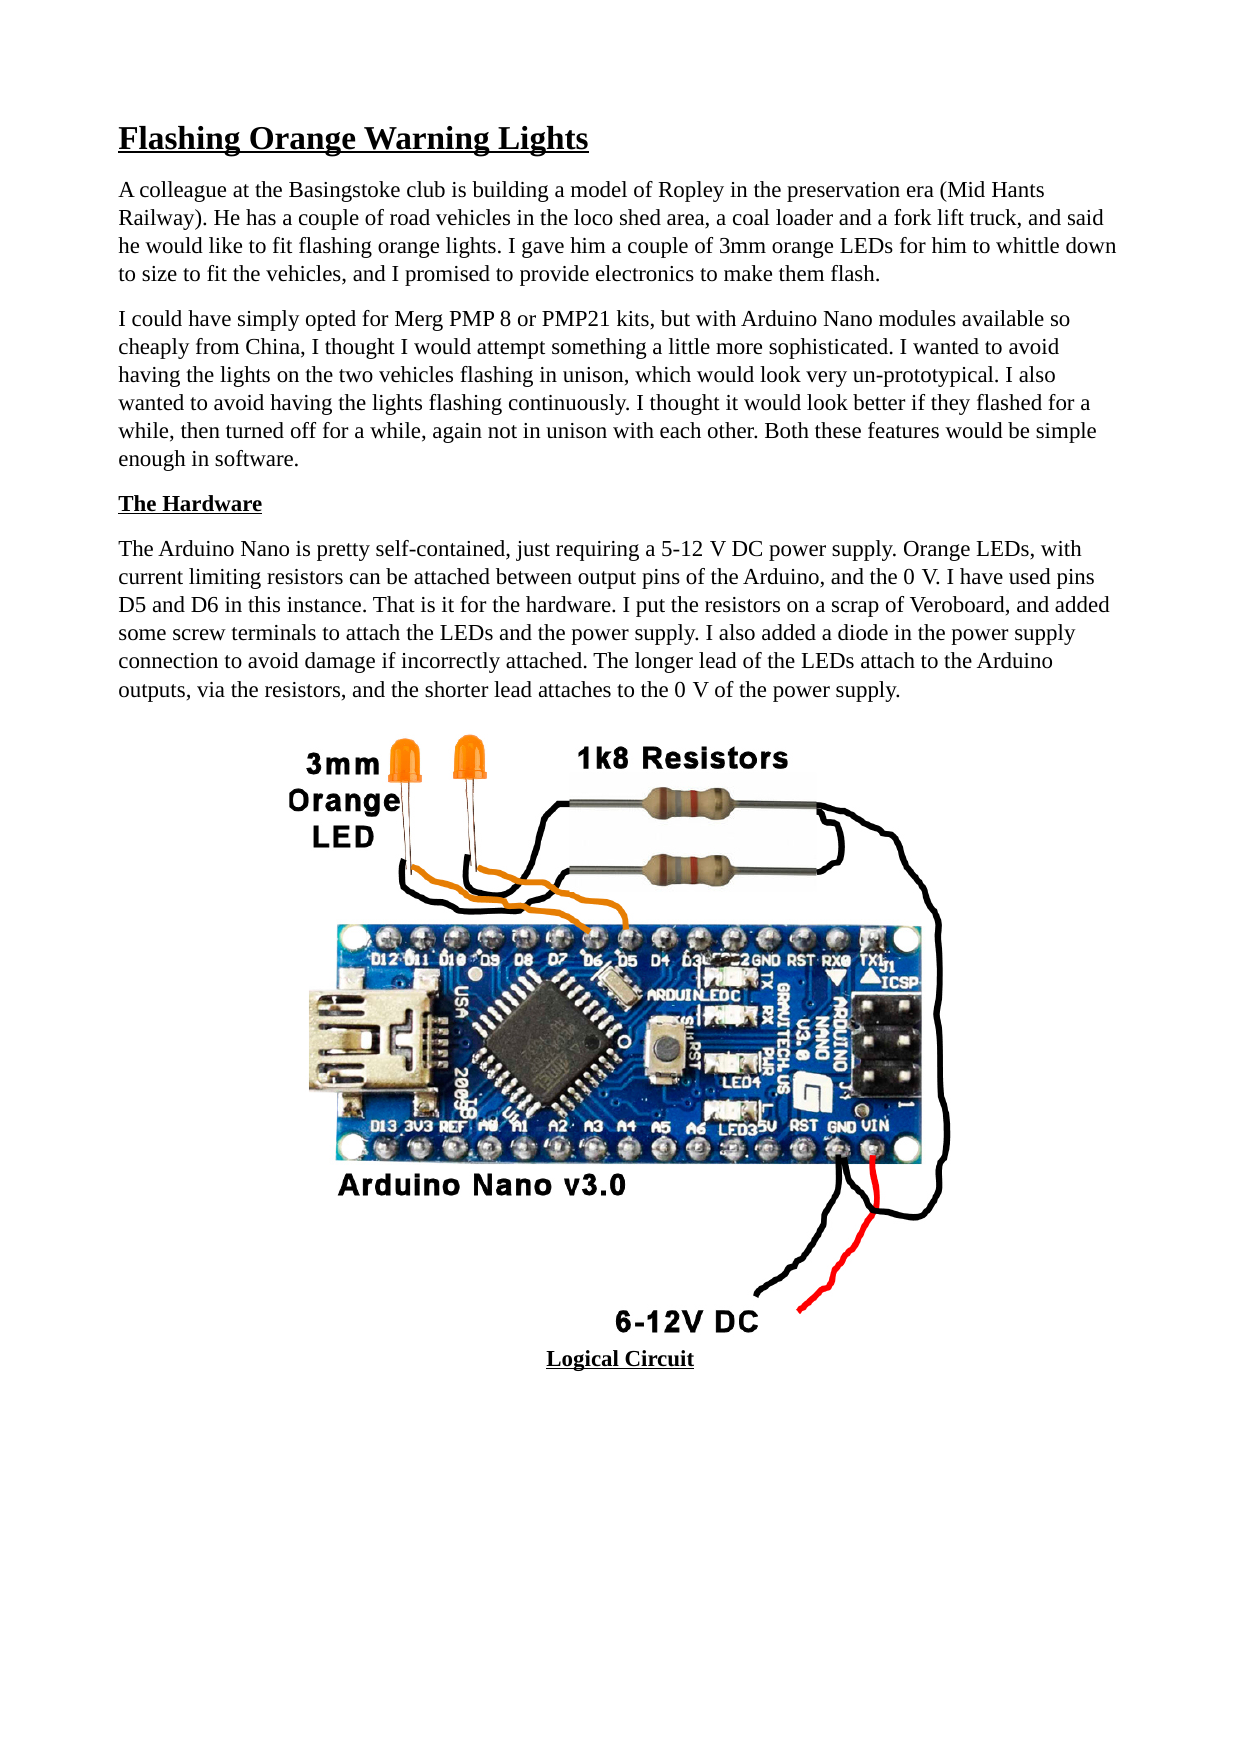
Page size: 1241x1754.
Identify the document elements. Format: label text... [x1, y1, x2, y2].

text The Hardware [118, 490, 1122, 517]
text A colleague at the Basingstoke club is building a model of Ropley in the preservation era (Mid Hants Railway). He has a couple of road vehicles in the loco shed area, a coal loader and a fork lift truck, and said he would like to fit flashing orange lights. I gave him a couple of 3mm orange LEDs for him to whittle down to size to fit the vehicles, and I promised to provide electronics to make them flash. [118, 176, 1122, 286]
text The Arduino Nano is pretty self-contained, just requiring a 5-12 V DC power supply. Orange LEDs, with current limiting resistors can be attached between output pins of the Arduino, and the 0 V. I have used pins D5 and D6 in this instance. That is it for the hardware. I put the resistors on a scrap of Veroboard, and added some screw terminals to attach the LEDs and the power supply. I also added a diode in the power supply connection to avoid damage if incorrectly attached. The longer lead of the LEDs attach to the Arduino outputs, via the resistors, and the shorter lead attaches to the 0 V of the power supply. [118, 535, 1122, 702]
text I could have simply opted for Merg PMP 8 or PMP21 kits, but with Arduino Nano modules available so cheaply from China, I thought I would attempt something a little more sophisticated. I wanted to avoid having the lights on the two vehicles flashing in unison, which would look very un-prototypical. I also wanted to avoid having the lights flashing continuously. I thought it would look better if they flashed for a while, then turned off for a while, again not in unison with each other. Both these features would be simple enough in software. [118, 305, 1122, 472]
text Logical Circuit [118, 1141, 1122, 1371]
text Flashing Orange Warning Lights [118, 118, 1122, 156]
picture [289, 720, 952, 1344]
